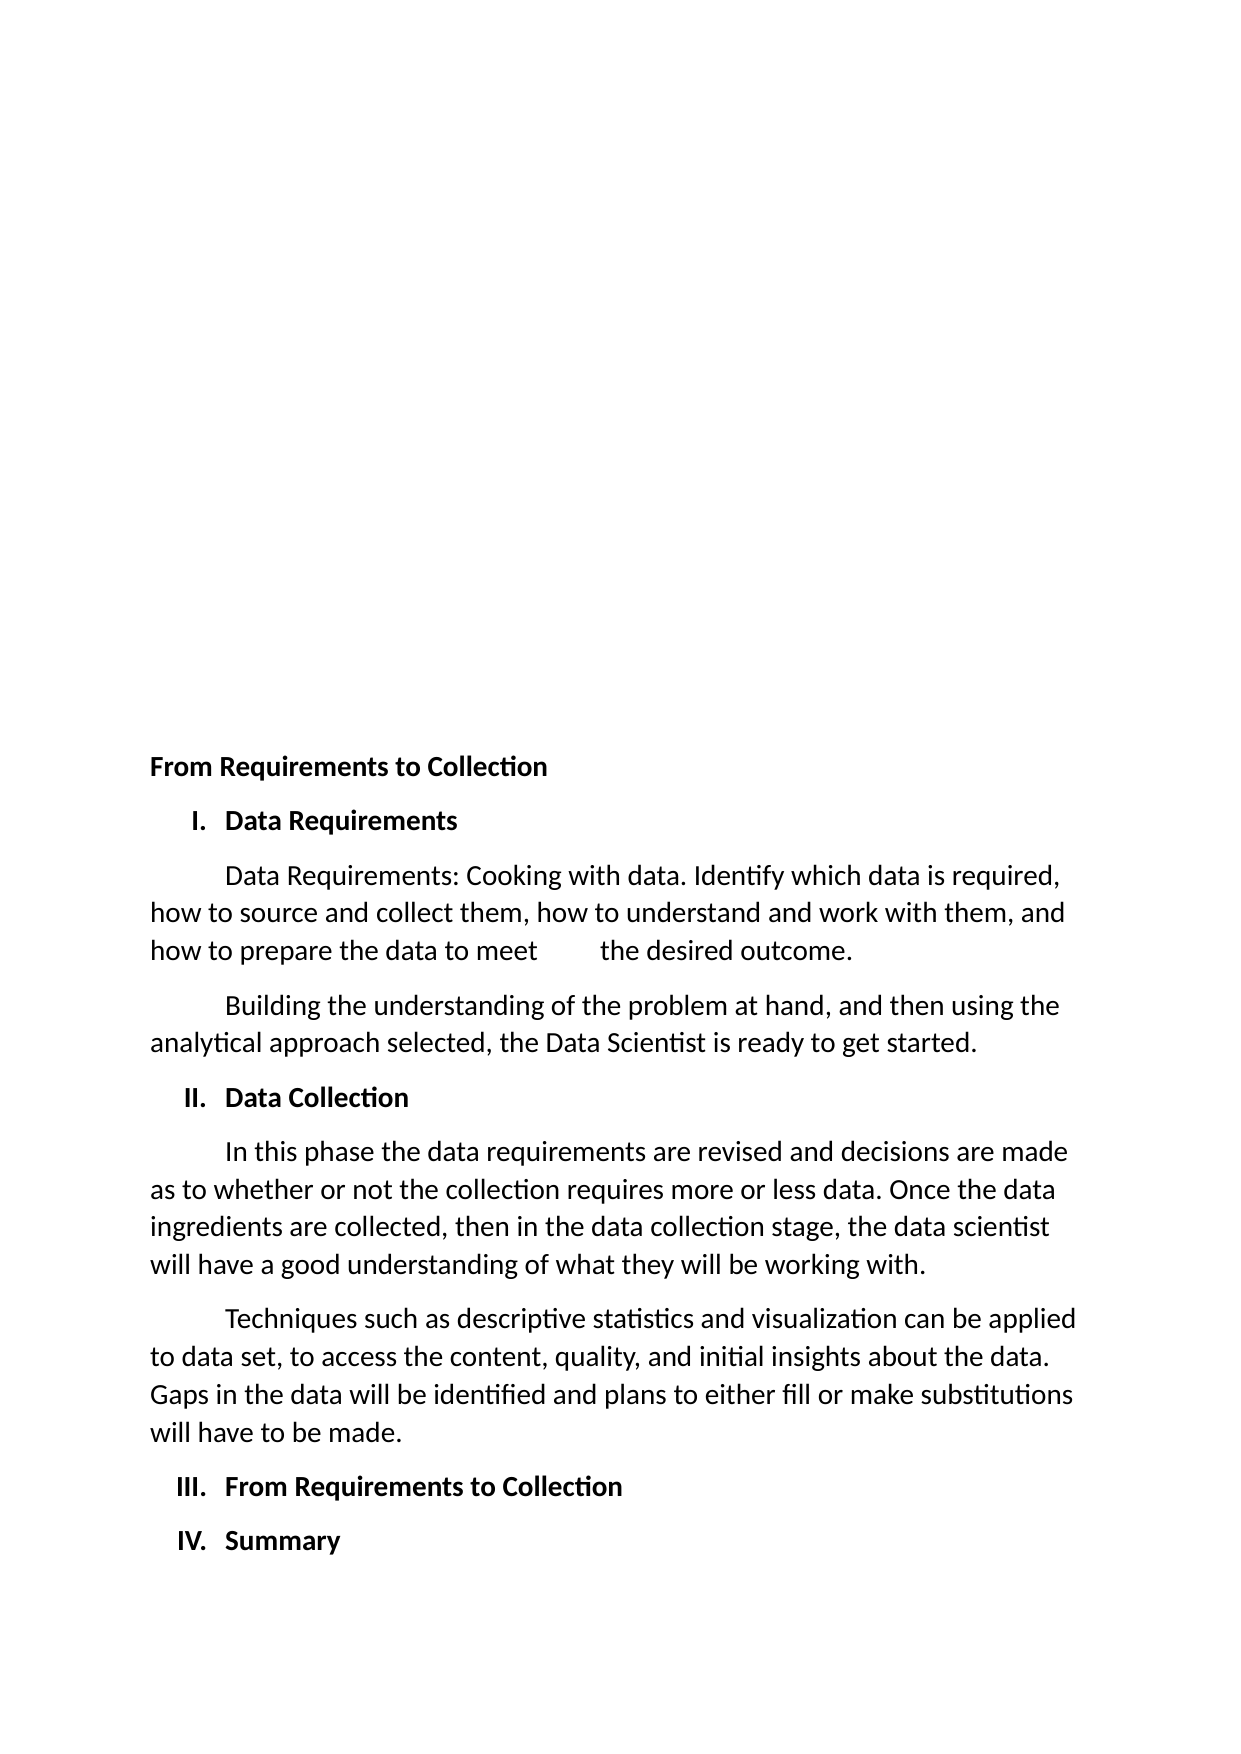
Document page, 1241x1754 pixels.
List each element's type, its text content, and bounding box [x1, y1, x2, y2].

text Techniques such as descriptive statistics and visualization can be applied to data set, to access the content, quality, and initial insights about the data. Gaps in the data will be identified and plans to either fill or make substitutions will have to be made. [150, 1301, 1090, 1449]
list Data Collection [207, 1079, 1090, 1114]
text From Requirements to Collection [150, 748, 1090, 784]
list From Requirements to Collection [207, 1468, 1090, 1504]
list Data Requirements [207, 802, 1090, 838]
text In this phase the data requirements are revised and decisions are made as to whether or not the collection requires more or less data. Once the data ingredients are collected, then in the data collection stage, the data scientist will have a good understanding of what they will be working with. [150, 1133, 1090, 1282]
text Building the understanding of the problem at hand, and then using the analytical approach selected, the Data Scientist is ready to get started. [150, 987, 1090, 1060]
text Data Requirements: Cooking with data. Identify which data is required, how to source and collect them, how to understand and work with them, and how to prepare the data to meet the desired outcome. [150, 857, 1090, 968]
list Summary [207, 1522, 1090, 1558]
